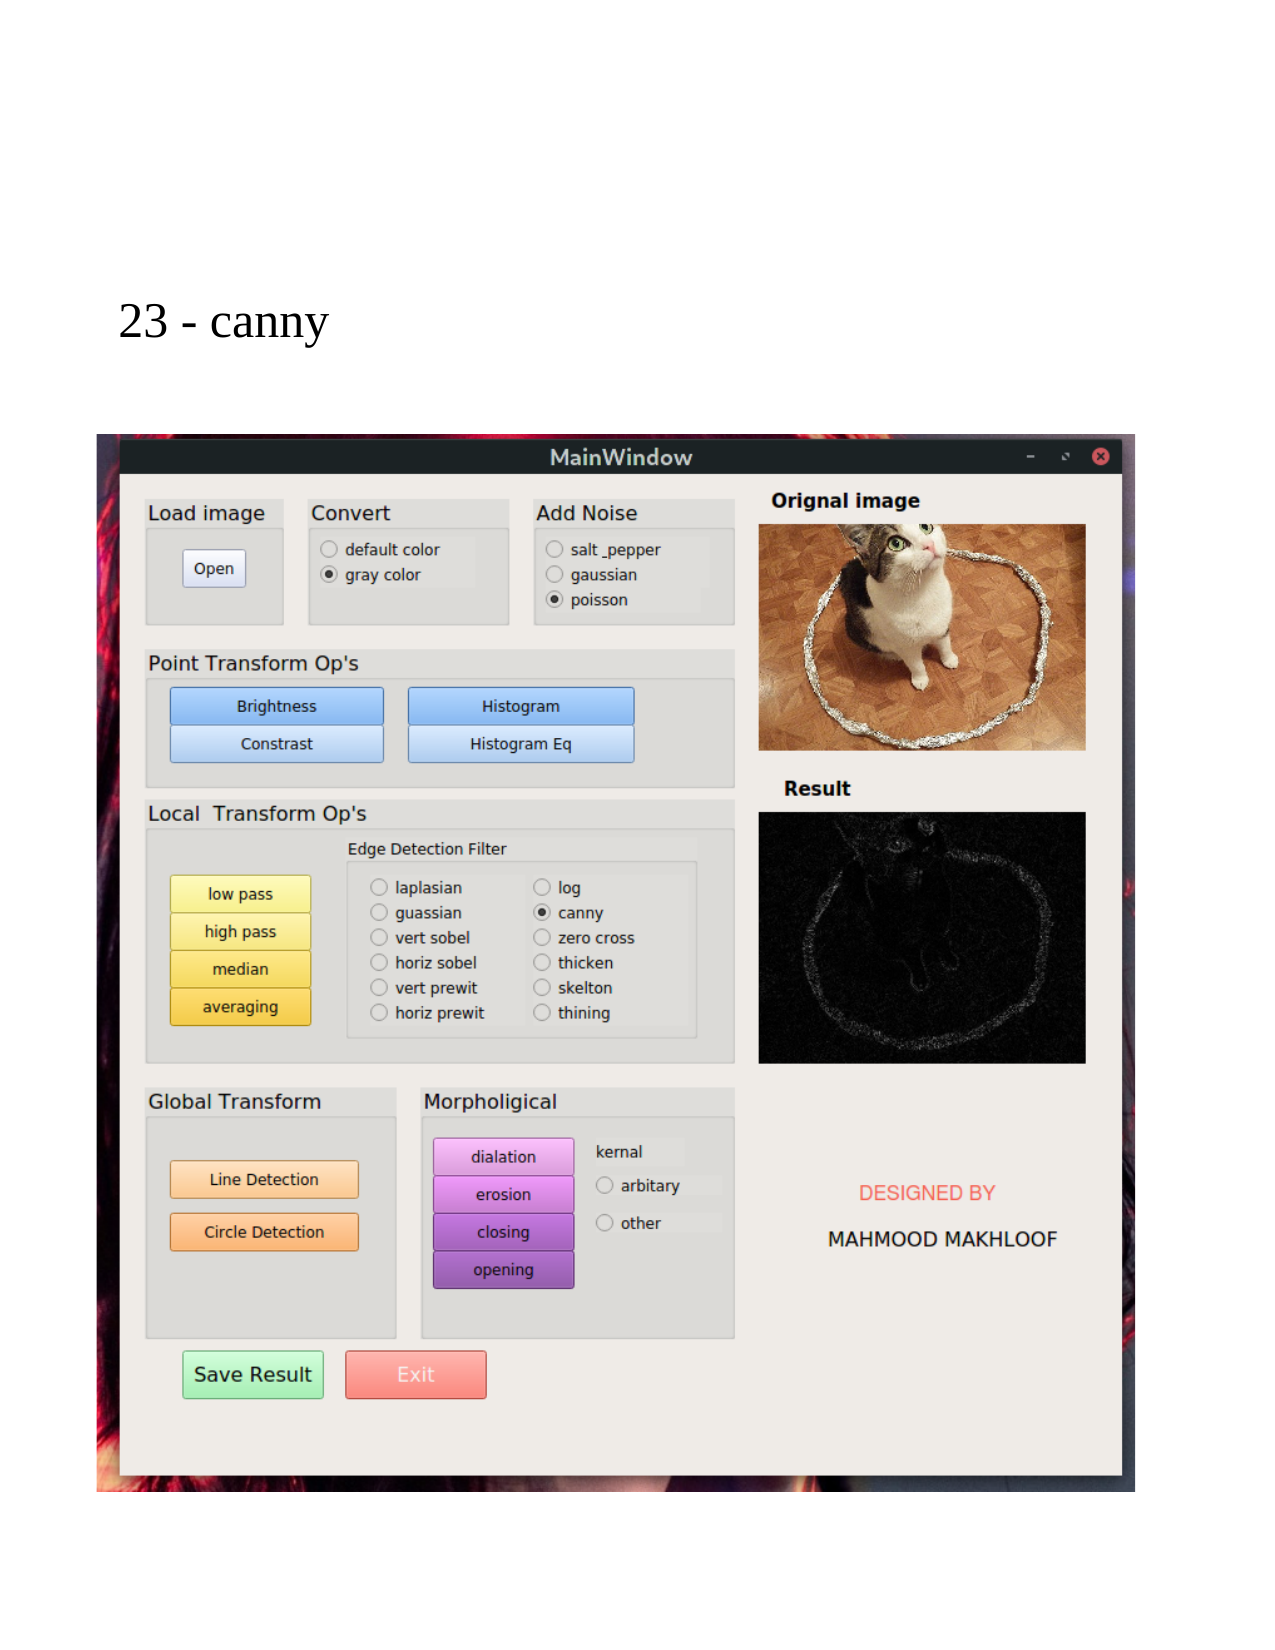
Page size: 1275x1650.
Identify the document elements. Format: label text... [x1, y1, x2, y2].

text 23 - canny [118, 291, 1157, 348]
picture [96, 434, 1136, 1492]
